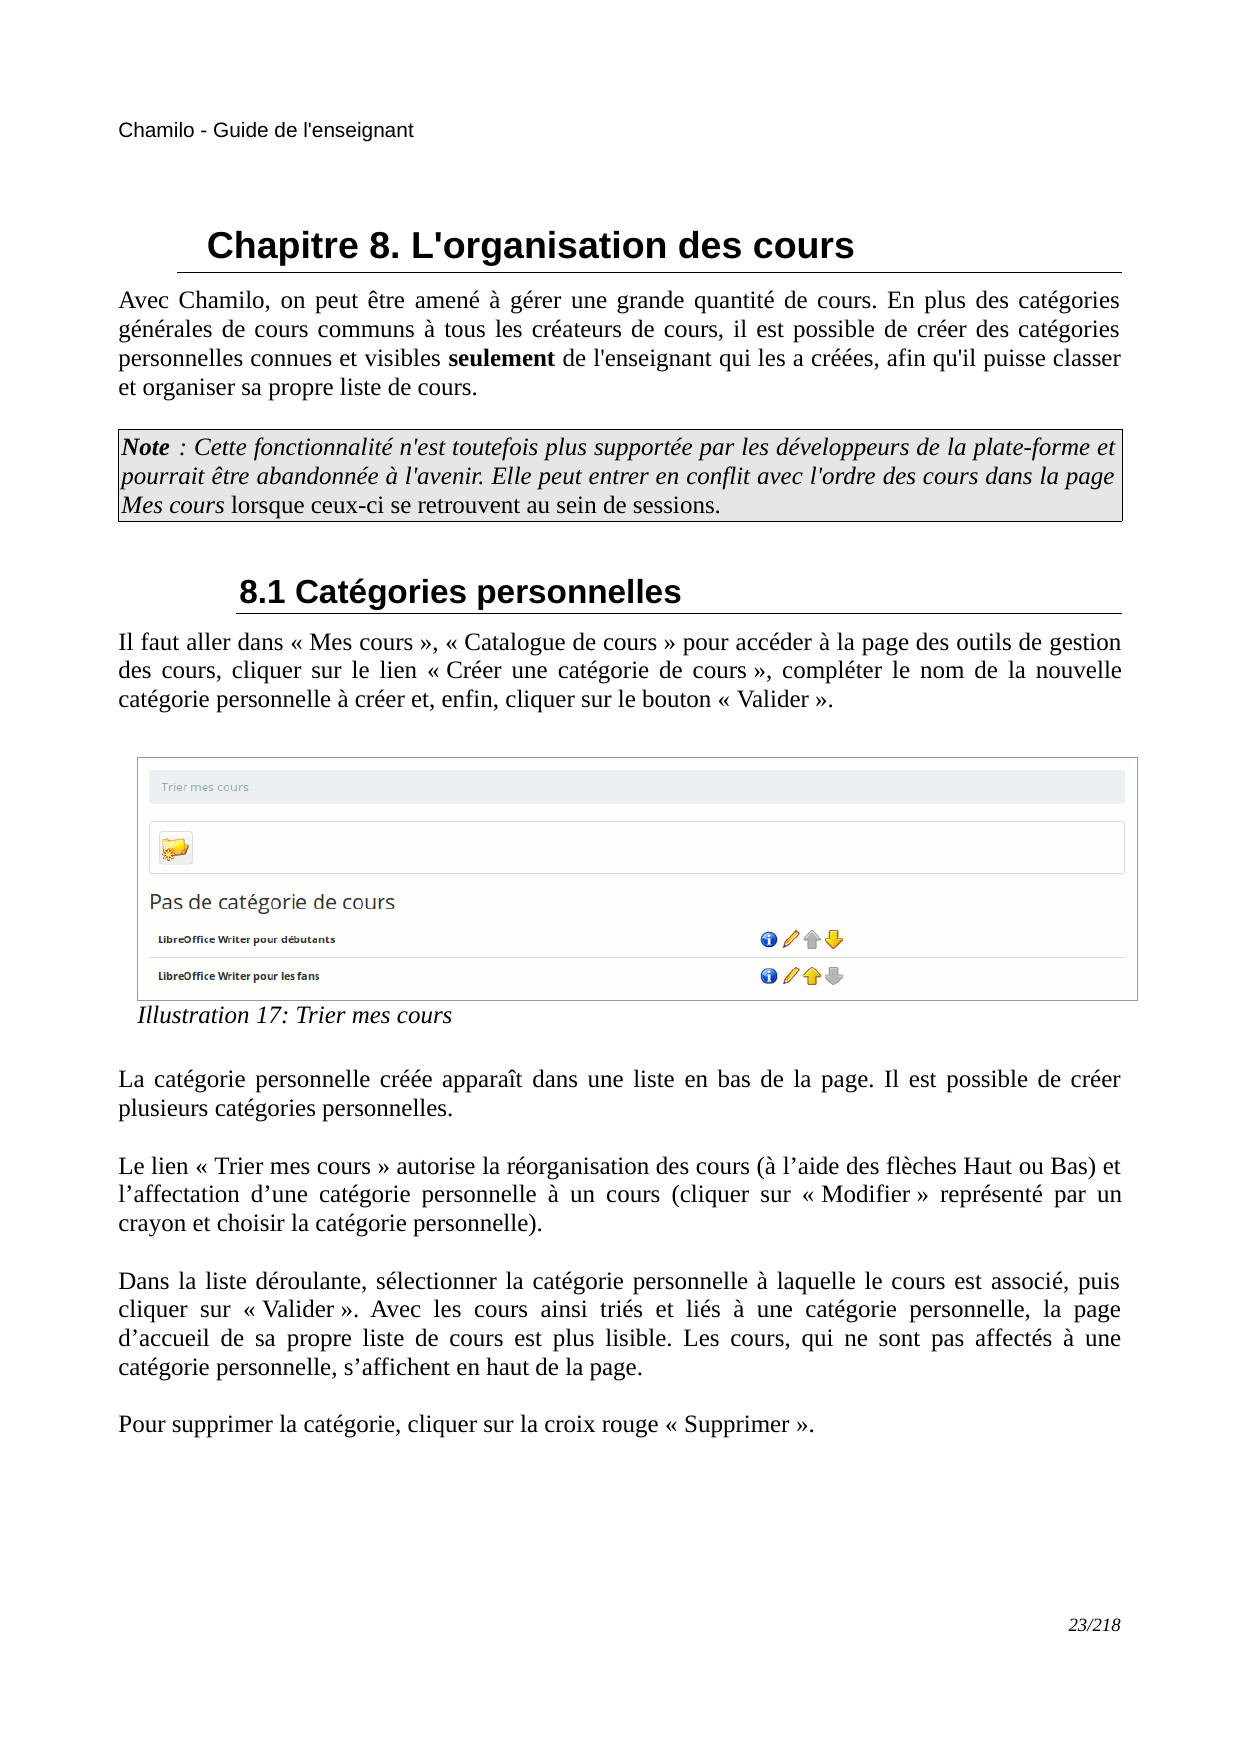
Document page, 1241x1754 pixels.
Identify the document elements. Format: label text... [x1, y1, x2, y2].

text Avec Chamilo, on peut être amené à gérer une grande quantité de cours. En plus des catégories générales de cours communs à tous les créateurs de cours, il est possible de créer des catégories personnelles connues et visibles seulement de l'enseignant qui les a créées, afin qu'il puisse classer et organiser sa propre liste de cours. [118, 285, 1122, 400]
subtitle Catégories personnelles [236, 569, 1122, 613]
subtitle L'organisation des cours [177, 190, 1122, 272]
picture [140, 760, 1135, 998]
text Note : Cette fonctionnalité n'est toutefois plus supportée par les développeurs de la plate-forme et pourrait être abandonnée à l'avenir. Elle peut entrer en conflit avec l'ordre des cours dans la page Mes cours lorsque ceux-ci se retrouvent au sein de sessions. [119, 430, 1122, 521]
text Illustration 17: Trier mes cours [137, 1001, 1118, 1029]
text Pour supprimer la catégorie, cliquer sur la croix rouge « Supprimer ». [118, 1409, 1122, 1438]
text La catégorie personnelle créée apparaît dans une liste en bas de la page. Il est possible de créer plusieurs catégories personnelles. [118, 1064, 1122, 1122]
text Le lien « Trier mes cours » autorise la réorganisation des cours (à l’aide des flèches Haut ou Bas) et l’affectation d’une catégorie personnelle à un cours (cliquer sur « Modifier » représenté par un crayon et choisir la catégorie personnelle). [118, 1151, 1122, 1237]
text Il faut aller dans « Mes cours », « Catalogue de cours » pour accéder à la page des outils de gestion des cours, cliquer sur le lien « Créer une catégorie de cours », compléter le nom de la nouvelle catégorie personnelle à créer et, enfin, cliquer sur le bouton « Valider ». [118, 627, 1122, 713]
text Dans la liste déroulante, sélectionner la catégorie personnelle à laquelle le cours est associé, puis cliquer sur « Valider ». Avec les cours ainsi triés et liés à une catégorie personnelle, la page d’accueil de sa propre liste de cours est plus lisible. Les cours, qui ne sont pas affectés à une catégorie personnelle, s’affichent en haut de la page. [118, 1266, 1122, 1381]
